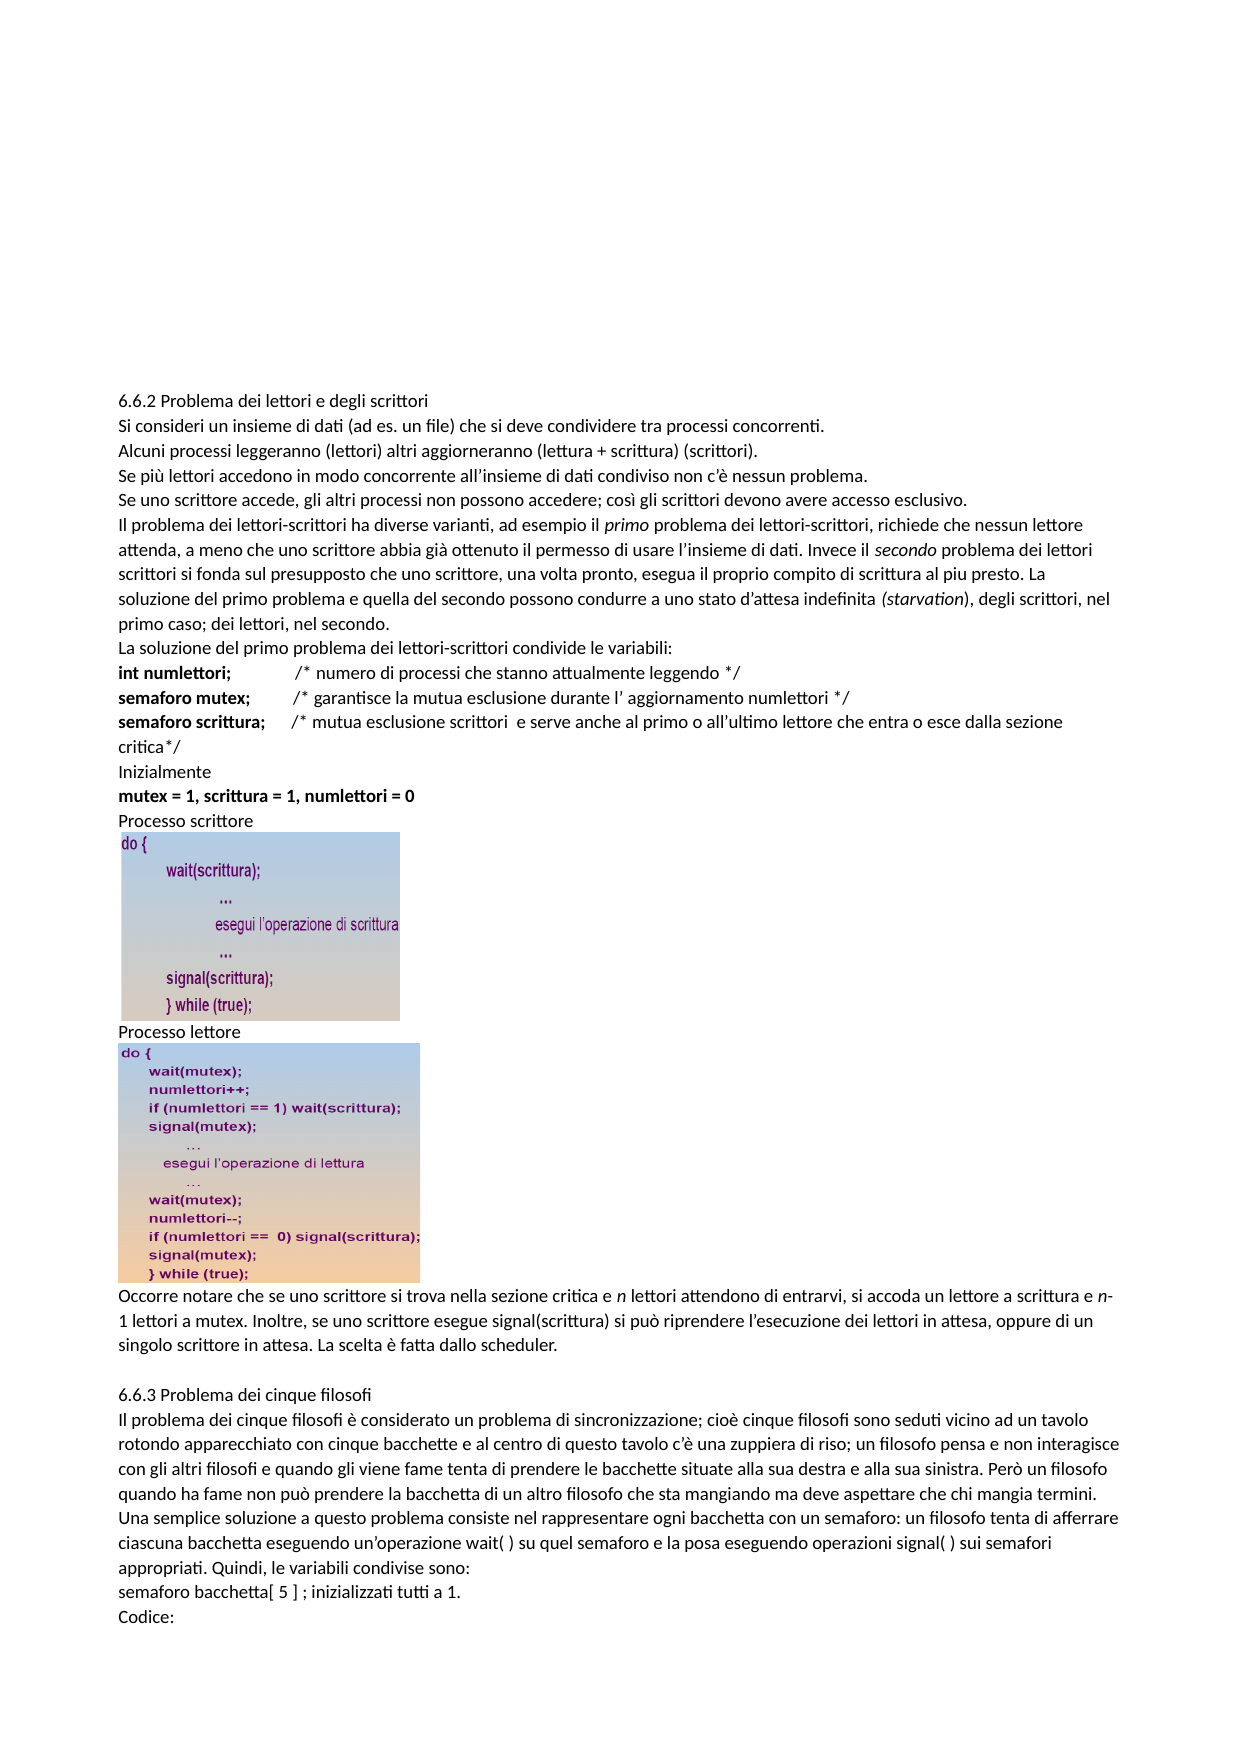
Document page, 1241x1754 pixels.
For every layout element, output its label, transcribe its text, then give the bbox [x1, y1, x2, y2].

text mutex = 1, scrittura = 1, numlettori = 0 [118, 785, 1122, 808]
text int numlettori; /* numero di processi che stanno attualmente leggendo */ [118, 661, 1122, 684]
text Processo lettore [118, 1021, 1122, 1043]
text semaforo bacchetta[ 5 ] ; inizializzati tutti a 1. [118, 1581, 1122, 1603]
text Se più lettori accedono in modo concorrente all’insieme di dati condiviso non c’è nessun problema. [118, 464, 1122, 487]
text Processo scrittore [118, 809, 1122, 832]
text Si consideri un insieme di dati (ad es. un file) che si deve condividere tra processi concorrenti. [118, 414, 1122, 437]
text 6.6.2 Problema dei lettori e degli scrittori [118, 390, 1122, 413]
text Il problema dei lettori-scrittori ha diverse varianti, ad esempio il primo problema dei lettori-scrittori, richiede che nessun lettore attenda, a meno che uno scrittore abbia già ottenuto il permesso di usare l’insieme di dati. Invece il secondo problema dei lettori scrittori si fonda sul presupposto che uno scrittore, una volta pronto, esegua il proprio compito di scrittura al piu presto. La soluzione del primo problema e quella del secondo possono condurre a uno stato d’attesa indefinita (starvation), degli scrittori, nel primo caso; dei lettori, nel secondo. [118, 513, 1122, 635]
text Una semplice soluzione a questo problema consiste nel rappresentare ogni bacchetta con un semaforo: un filosofo tenta di afferrare ciascuna bacchetta eseguendo un’operazione wait( ) su quel semaforo e la posa eseguendo operazioni signal( ) sui semafori appropriati. Quindi, le variabili condivise sono: [118, 1506, 1122, 1579]
text semaforo mutex; /* garantisce la mutua esclusione durante l’ aggiornamento numlettori */ [118, 686, 1122, 709]
text Il problema dei cinque filosofi è considerato un problema di sincronizzazione; cioè cinque filosofi sono seduti vicino ad un tavolo rotondo apparecchiato con cinque bacchette e al centro di questo tavolo c’è una zuppiera di riso; un filosofo pensa e non interagisce con gli altri filosofi e quando gli viene fame tenta di prendere le bacchette situate alla sua destra e alla sua sinistra. Però un filosofo quando ha fame non può prendere la bacchetta di un altro filosofo che sta mangiando ma deve aspettare che chi mangia termini. [118, 1408, 1122, 1505]
text La soluzione del primo problema dei lettori-scrittori condivide le variabili: [118, 637, 1122, 659]
text Se uno scrittore accede, gli altri processi non possono accedere; così gli scrittori devono avere accesso esclusivo. [118, 488, 1122, 511]
text Codice: [118, 1605, 1122, 1628]
text Alcuni processi leggeranno (lettori) altri aggiorneranno (lettura + scrittura) (scrittori). [118, 439, 1122, 462]
text Occorre notare che se uno scrittore si trova nella sezione critica e n lettori attendono di entrarvi, si accoda un lettore a scrittura e n-1 lettori a mutex. Inoltre, se uno scrittore esegue signal(scrittura) si può riprendere l’esecuzione dei lettori in attesa, oppure di un singolo scrittore in attesa. La scelta è fatta dallo scheduler. [118, 1284, 1122, 1357]
text Inizialmente [118, 760, 1122, 783]
text semaforo scrittura; /* mutua esclusione scrittori e serve anche al primo o all’ultimo lettore che entra o esce dalla sezione critica*/ [118, 711, 1122, 758]
text 6.6.3 Problema dei cinque filosofi [118, 1383, 1122, 1406]
